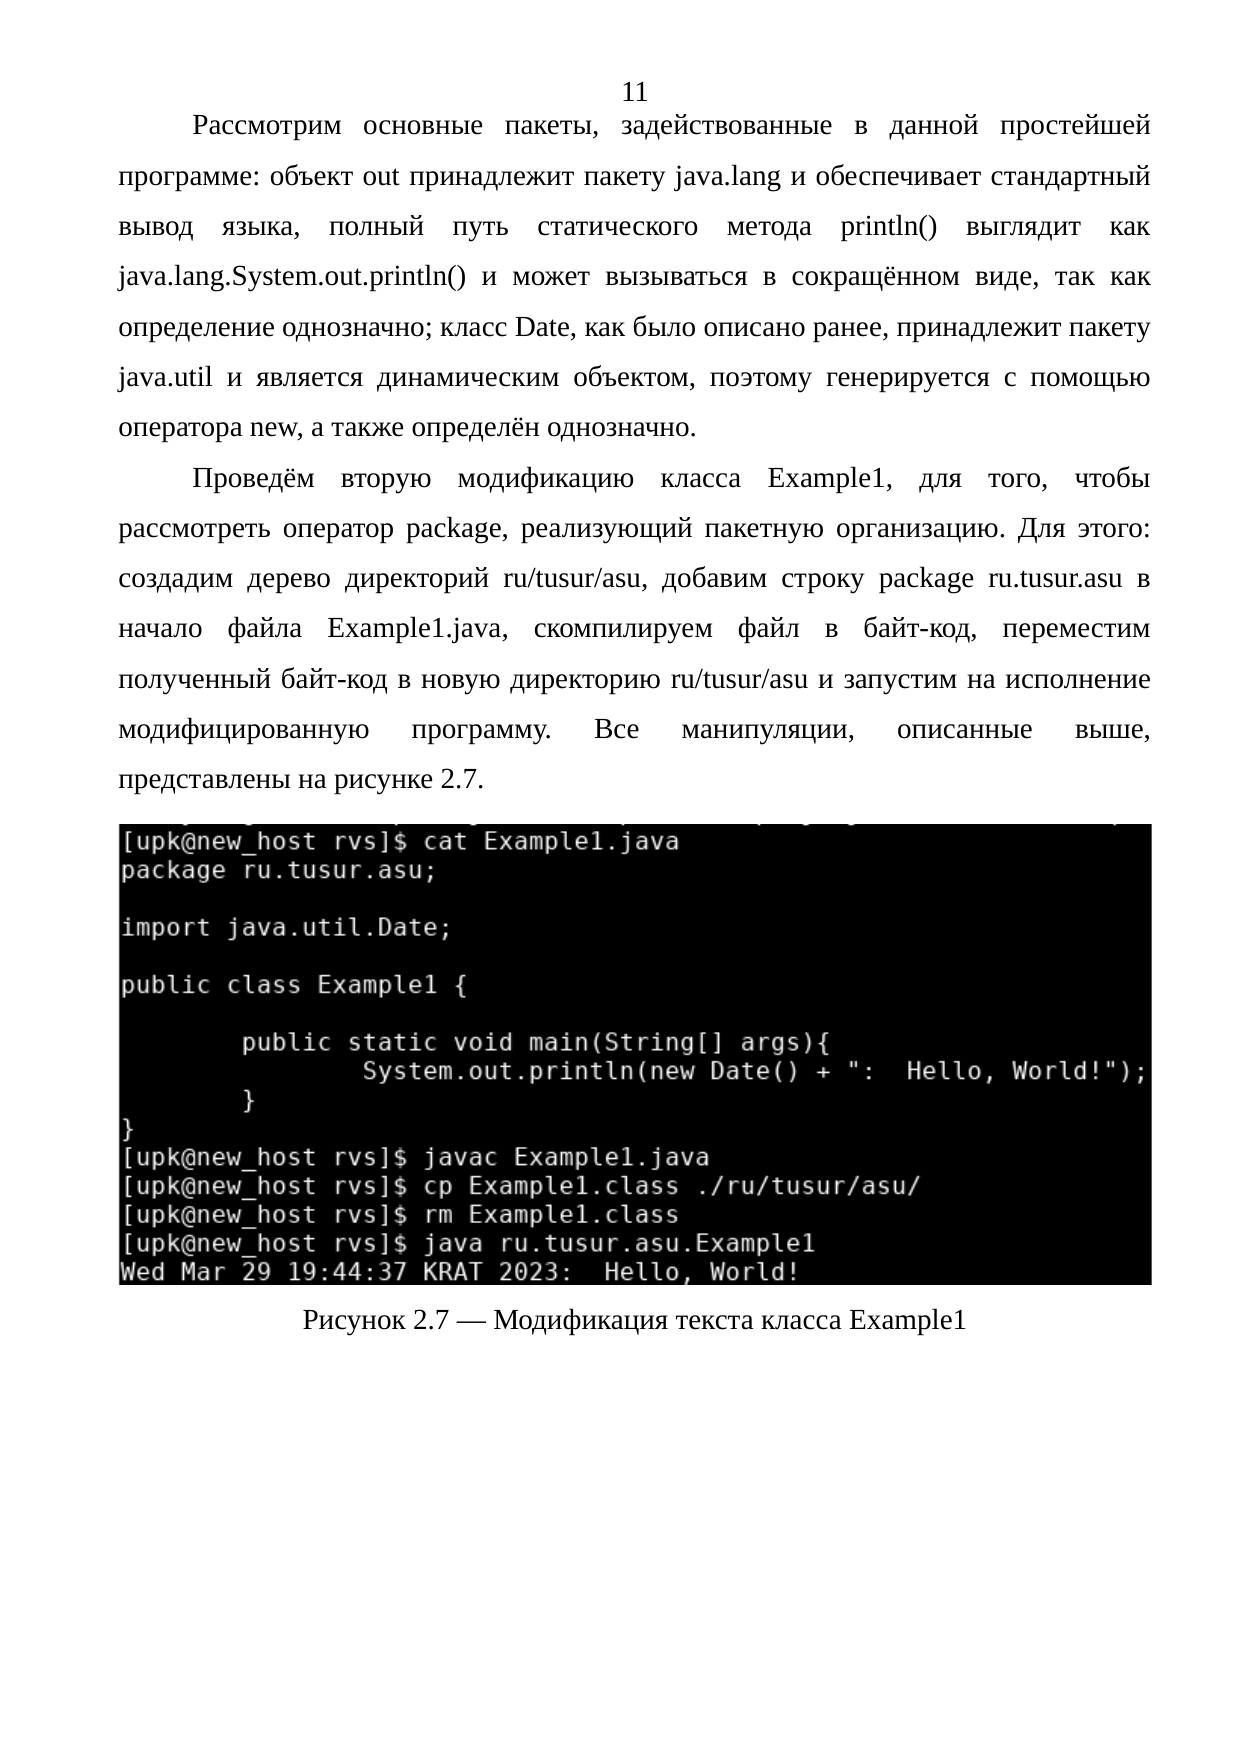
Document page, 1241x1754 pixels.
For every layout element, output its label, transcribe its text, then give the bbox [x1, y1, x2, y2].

text [118, 812, 1152, 824]
text Проведём вторую модификацию класса Example1, для того, чтобы рассмотреть оператор package, реализующий пакетную организацию. Для этого: создадим дерево директорий ru/tusur/asu, добавим строку package ru.tusur.asu в начало файла Example1.java, скомпилируем файл в байт-код, переместим полученный байт-код в новую директорию ru/tusur/asu и запустим на исполнение модифицированную программу. Все манипуляции, описанные выше, представлены на рисунке 2.7. [118, 460, 1152, 795]
picture [118, 824, 1152, 1285]
text Рисунок 2.7 — Модификация текста класса Example1 [118, 1285, 1152, 1335]
text Рассмотрим основные пакеты, задействованные в данной простейшей программе: объект out принадлежит пакету java.lang и обеспечивает стандартный вывод языка, полный путь статического метода println() выглядит как java.lang.System.out.println() и может вызываться в сокращённом виде, так как определение однозначно; класс Date, как было описано ранее, принадлежит пакету java.util и является динамическим объектом, поэтому генерируется с помощью оператора new, а также определён однозначно. [118, 107, 1152, 443]
